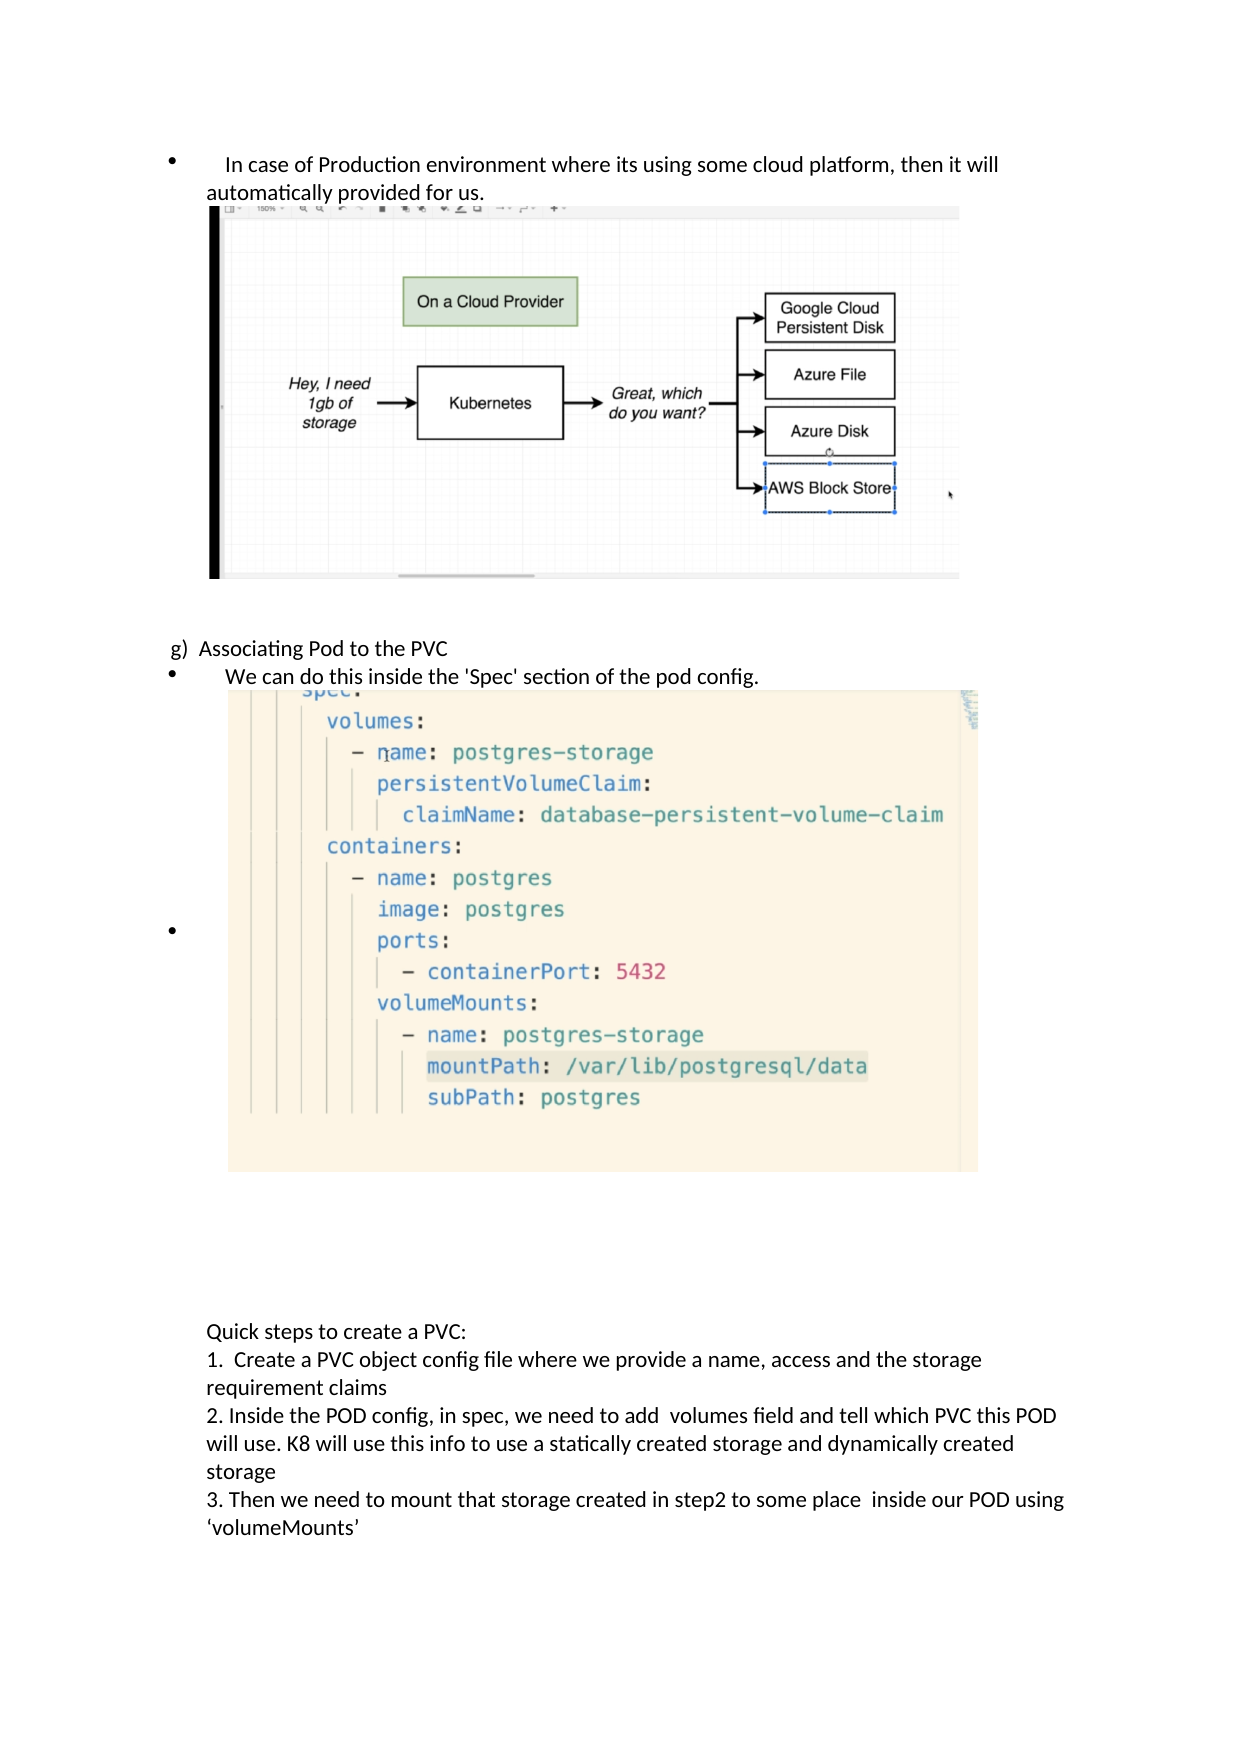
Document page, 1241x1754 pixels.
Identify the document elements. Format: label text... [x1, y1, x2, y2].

picture [228, 690, 979, 1172]
list We can do this inside the 'Spec' section of the pod config. [169, 662, 1090, 690]
text 1. Create a PVC object config file where we provide a name, access and the storage requirement claims [206, 1345, 1090, 1401]
text g) Associating Pod to the PVC [150, 634, 1090, 662]
text 2. Inside the POD config, in spec, we need to add volumes field and tell which PVC this POD will use. K8 will use this info to use a statically created storage and dynamically created storage [206, 1401, 1090, 1485]
text Quick steps to create a PVC: [206, 1317, 1090, 1345]
picture [209, 206, 960, 579]
list In case of Production environment where its using some cloud platform, then it will automatically provided for us. [169, 150, 1090, 206]
text 3. Then we need to mount that storage created in step2 to some place inside our POD using ‘volumeMounts’ [206, 1485, 1090, 1541]
